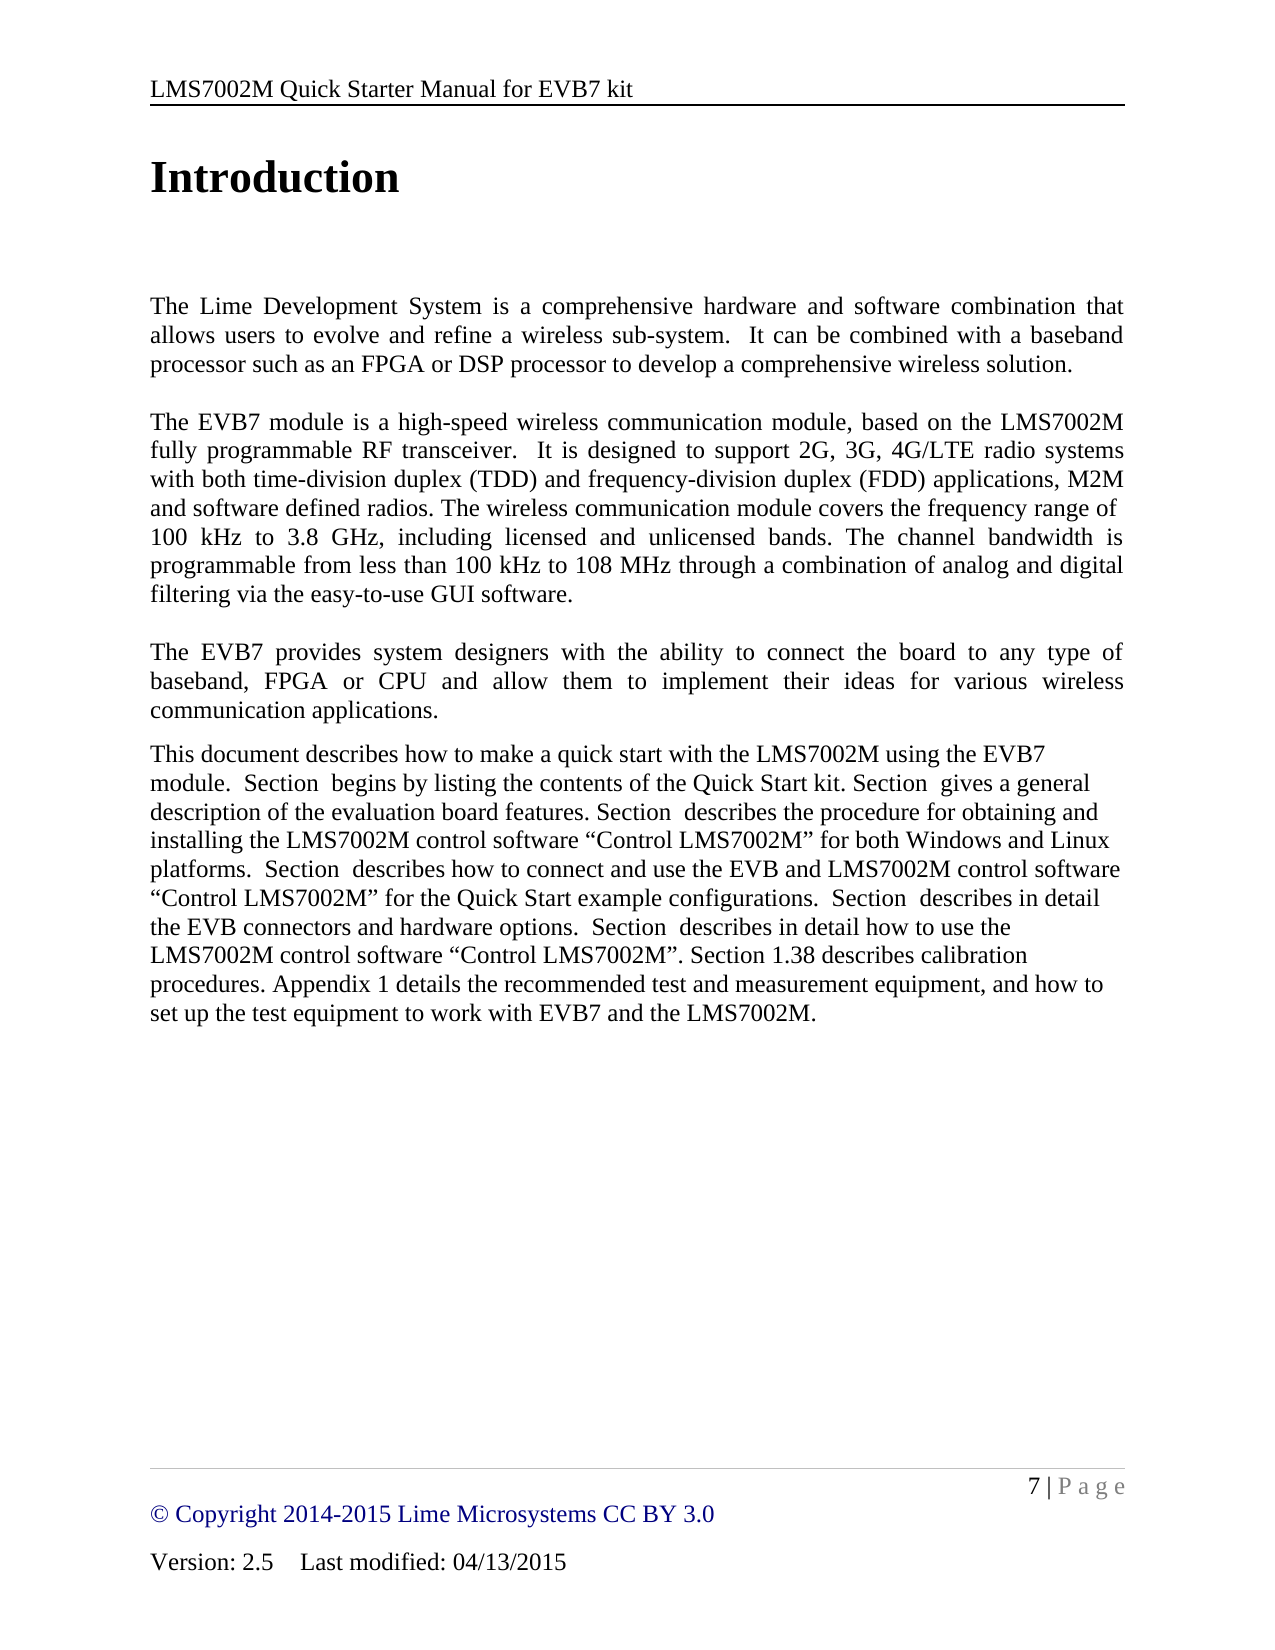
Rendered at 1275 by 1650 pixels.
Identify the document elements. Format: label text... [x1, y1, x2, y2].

text The Lime Development System is a comprehensive hardware and software combination that allows users to evolve and refine a wireless sub-system. It can be combined with a baseband processor such as an FPGA or DSP processor to develop a comprehensive wireless solution. [150, 291, 1125, 378]
text Introduction [150, 150, 1125, 203]
text The EVB7 module is a high-speed wireless communication module, based on the LMS7002M fully programmable RF transceiver. It is designed to support 2G, 3G, 4G/LTE radio systems with both time-division duplex (TDD) and frequency-division duplex (FDD) applications, M2M and software defined radios. The wireless communication module covers the frequency range of 100 kHz to 3.8 GHz, including licensed and unlicensed bands. The channel bandwidth is programmable from less than 100 kHz to 108 MHz through a combination of analog and digital filtering via the easy-to-use GUI software. [150, 407, 1125, 608]
text The EVB7 provides system designers with the ability to connect the board to any type of baseband, FPGA or CPU and allow them to implement their ideas for various wireless communication applications. [150, 637, 1125, 723]
text This document describes how to make a quick start with the LMS7002M using the EVB7 module. Section begins by listing the contents of the Quick Start kit. Section gives a general description of the evaluation board features. Section describes the procedure for obtaining and installing the LMS7002M control software “Control LMS7002M” for both Windows and Linux platforms. Section describes how to connect and use the EVB and LMS7002M control software “Control LMS7002M” for the Quick Start example configurations. Section describes in detail the EVB connectors and hardware options. Section describes in detail how to use the LMS7002M control software “Control LMS7002M”. Section 1.38 describes calibration procedures. Appendix 1 details the recommended test and measurement equipment, and how to set up the test equipment to work with EVB7 and the LMS7002M. [150, 739, 1125, 1027]
